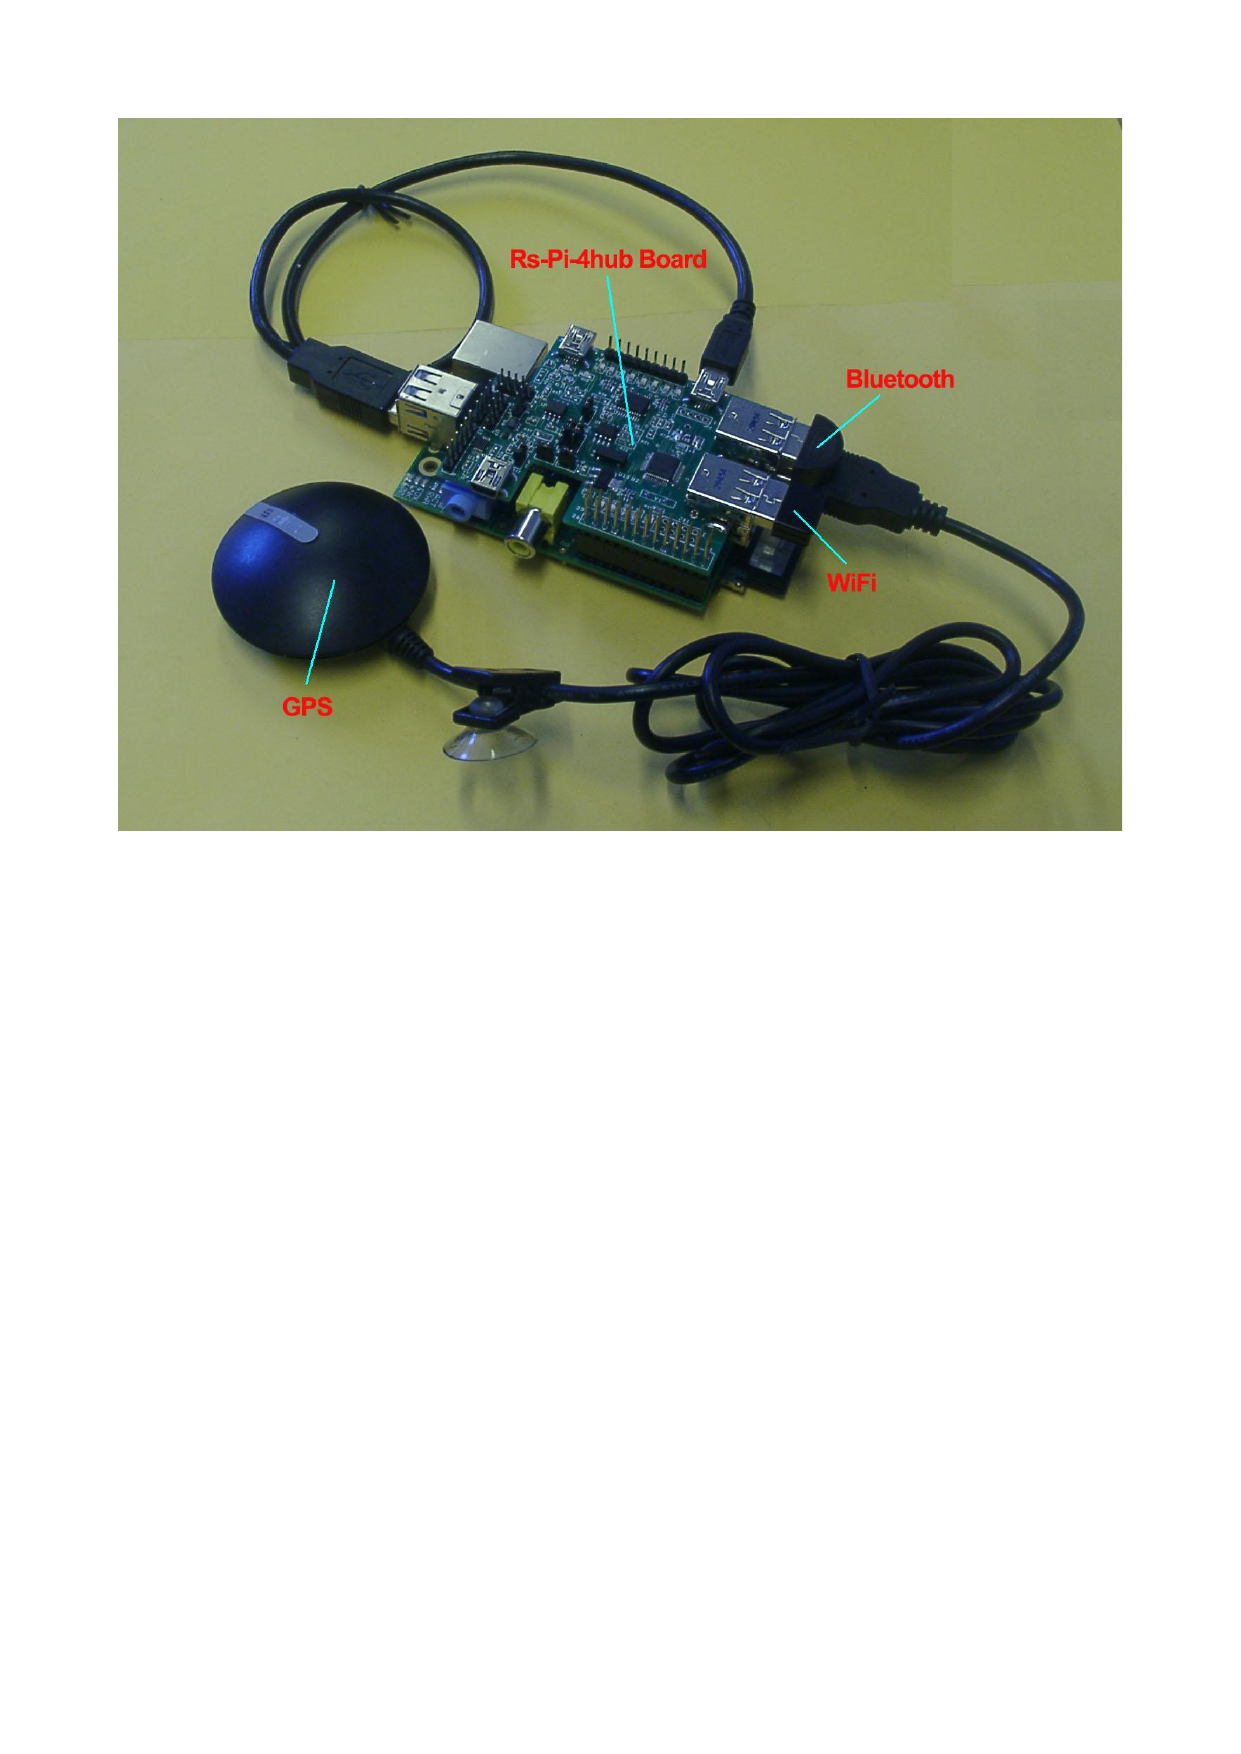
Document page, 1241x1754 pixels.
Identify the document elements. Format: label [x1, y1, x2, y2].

picture [118, 118, 1123, 831]
